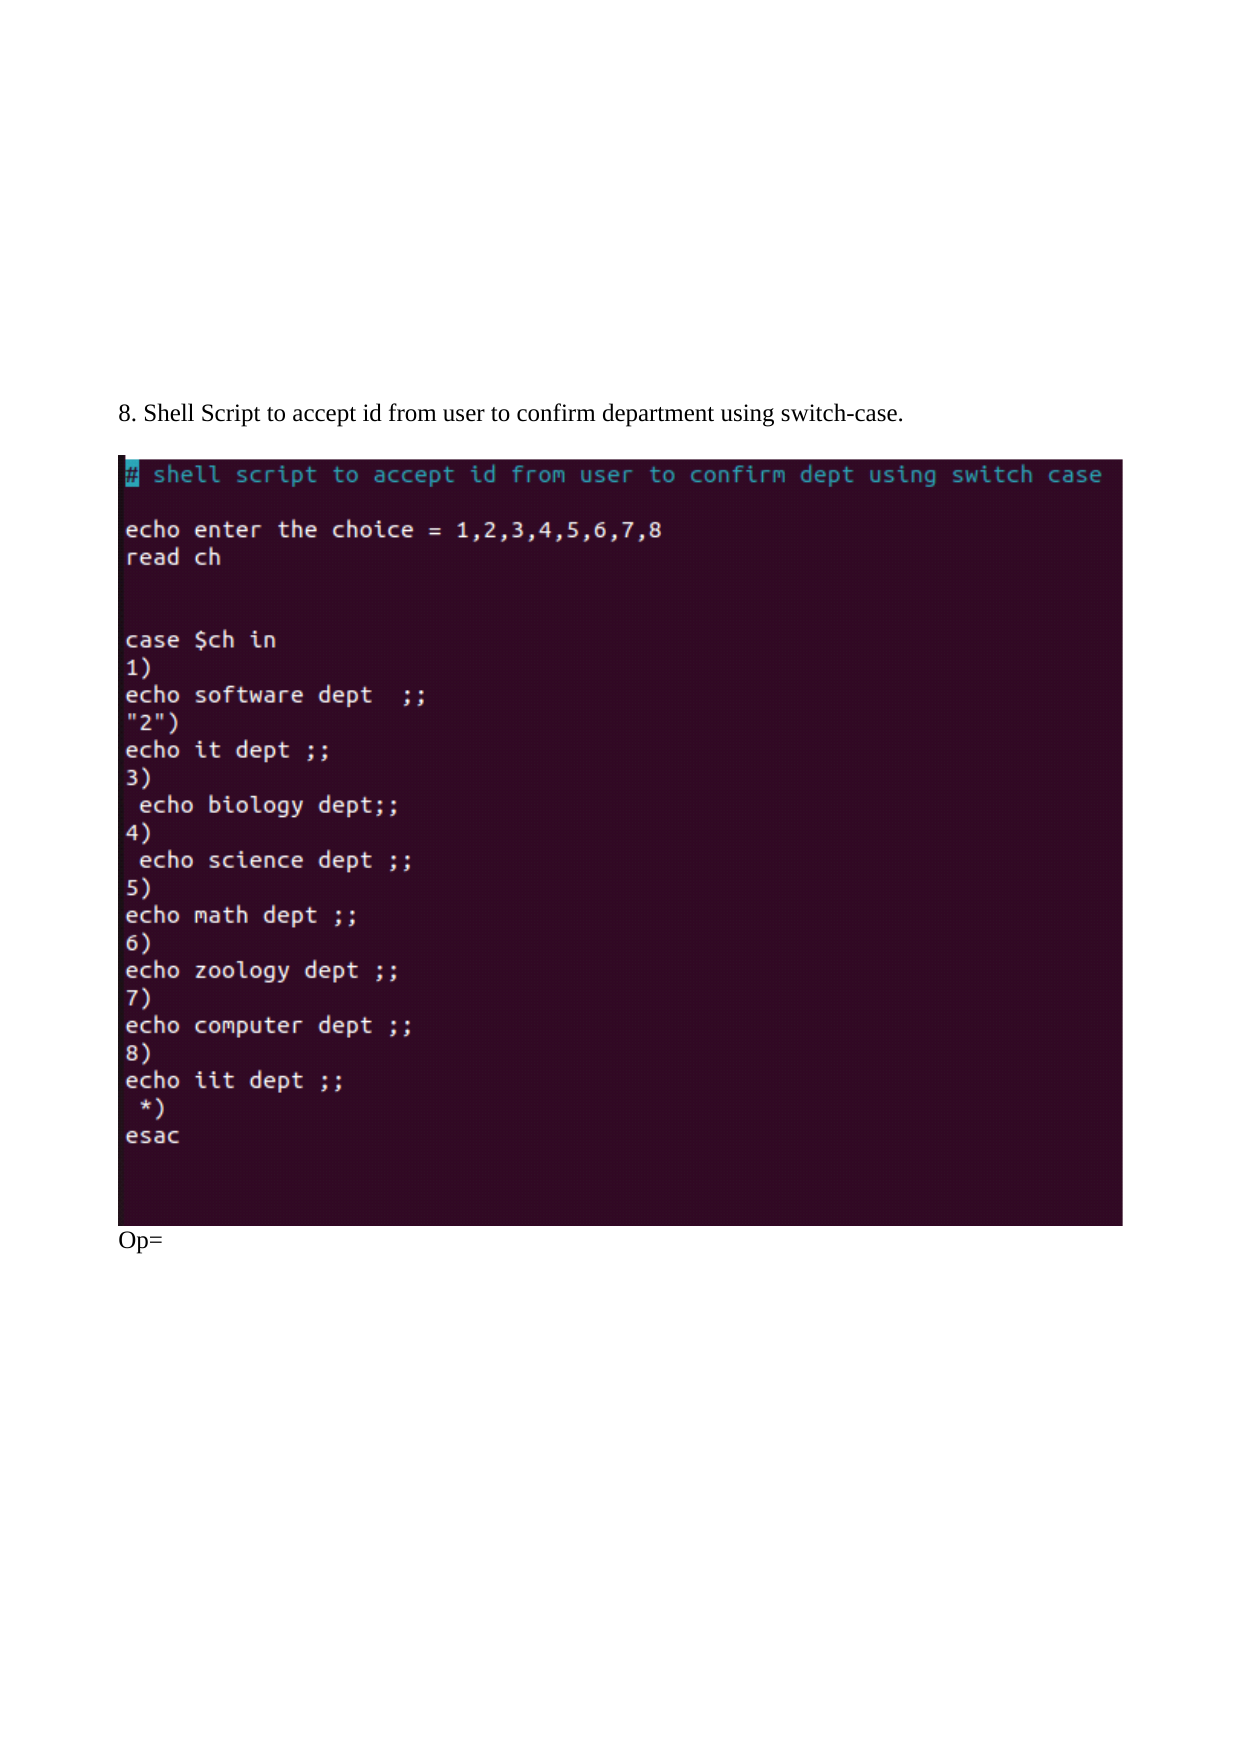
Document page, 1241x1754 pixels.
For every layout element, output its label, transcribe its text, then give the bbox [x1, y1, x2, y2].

text 8. Shell Script to accept id from user to confirm department using switch-case. [118, 398, 1122, 427]
text Op= [118, 1226, 1122, 1254]
